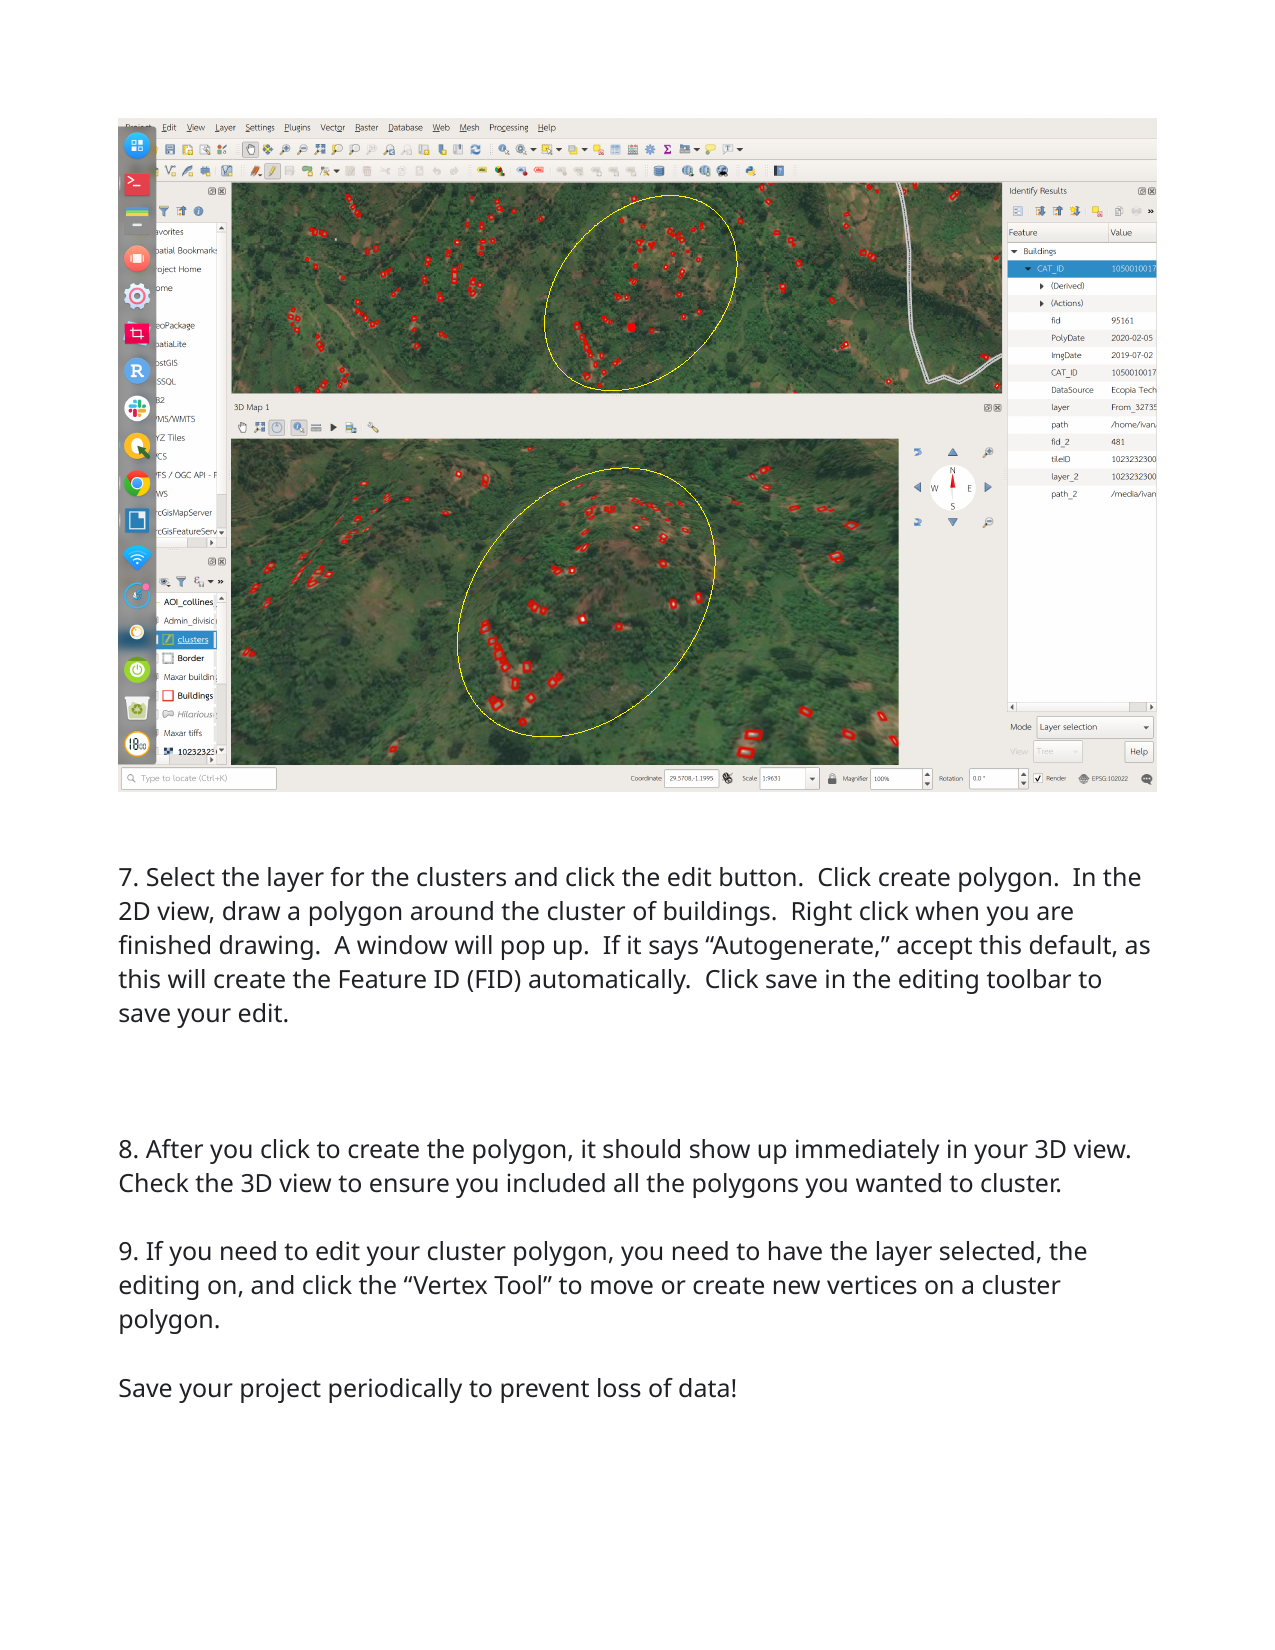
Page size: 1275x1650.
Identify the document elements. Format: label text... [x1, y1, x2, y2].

picture [118, 118, 1157, 792]
text 8. After you click to create the polygon, it should show up immediately in your 3D view. Check the 3D view to ensure you included all the polygons you wanted to cluster. [118, 1132, 1157, 1200]
text 7. Select the layer for the clusters and click the edit button. Click create polygon. In the 2D view, draw a polygon around the cluster of buildings. Right click when you are finished drawing. A window will pop up. If it says “Autogenerate,” accept this default, as this will create the Feature ID (FID) automatically. Click save in the editing toolbar to save your edit. [118, 859, 1157, 1029]
text Save your project periodically to prevent loss of data! [118, 1370, 1157, 1404]
text 9. If you need to edit your cluster polygon, you need to have the layer selected, the editing on, and click the “Vertex Tool” to move or create new vertices on a cluster polygon. [118, 1234, 1157, 1336]
